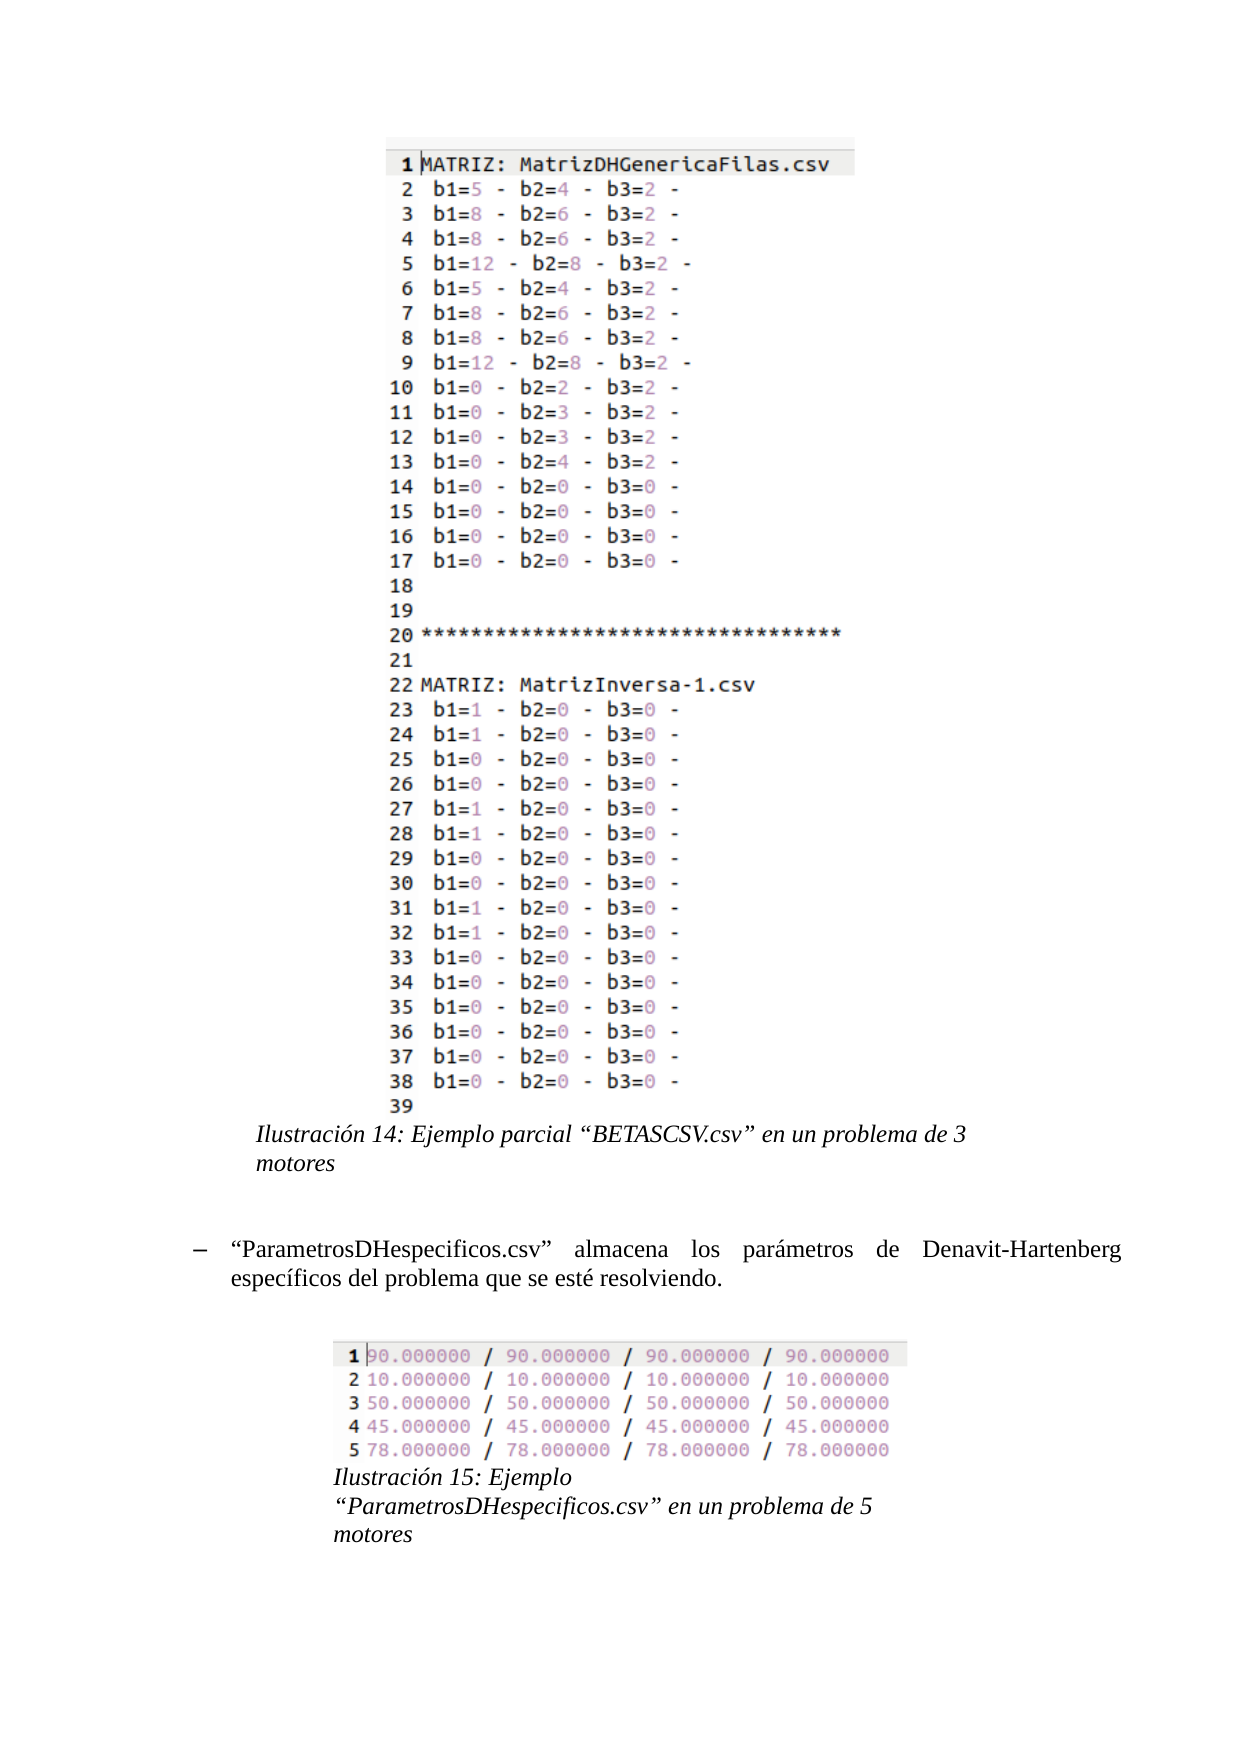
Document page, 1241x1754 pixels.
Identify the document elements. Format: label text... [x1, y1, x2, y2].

text Ilustración 14: Ejemplo parcial “BETASCSV.csv” en un problema de 3 motores [256, 150, 985, 1177]
text Ilustración 15: Ejemplo “ParametrosDHespecificos.csv” en un problema de 5 motores [333, 1463, 907, 1548]
list “ParametrosDHespecificos.csv” almacena los parámetros de Denavit-Hartenberg específicos del problema que se esté resolviendo. [193, 1234, 1122, 1292]
